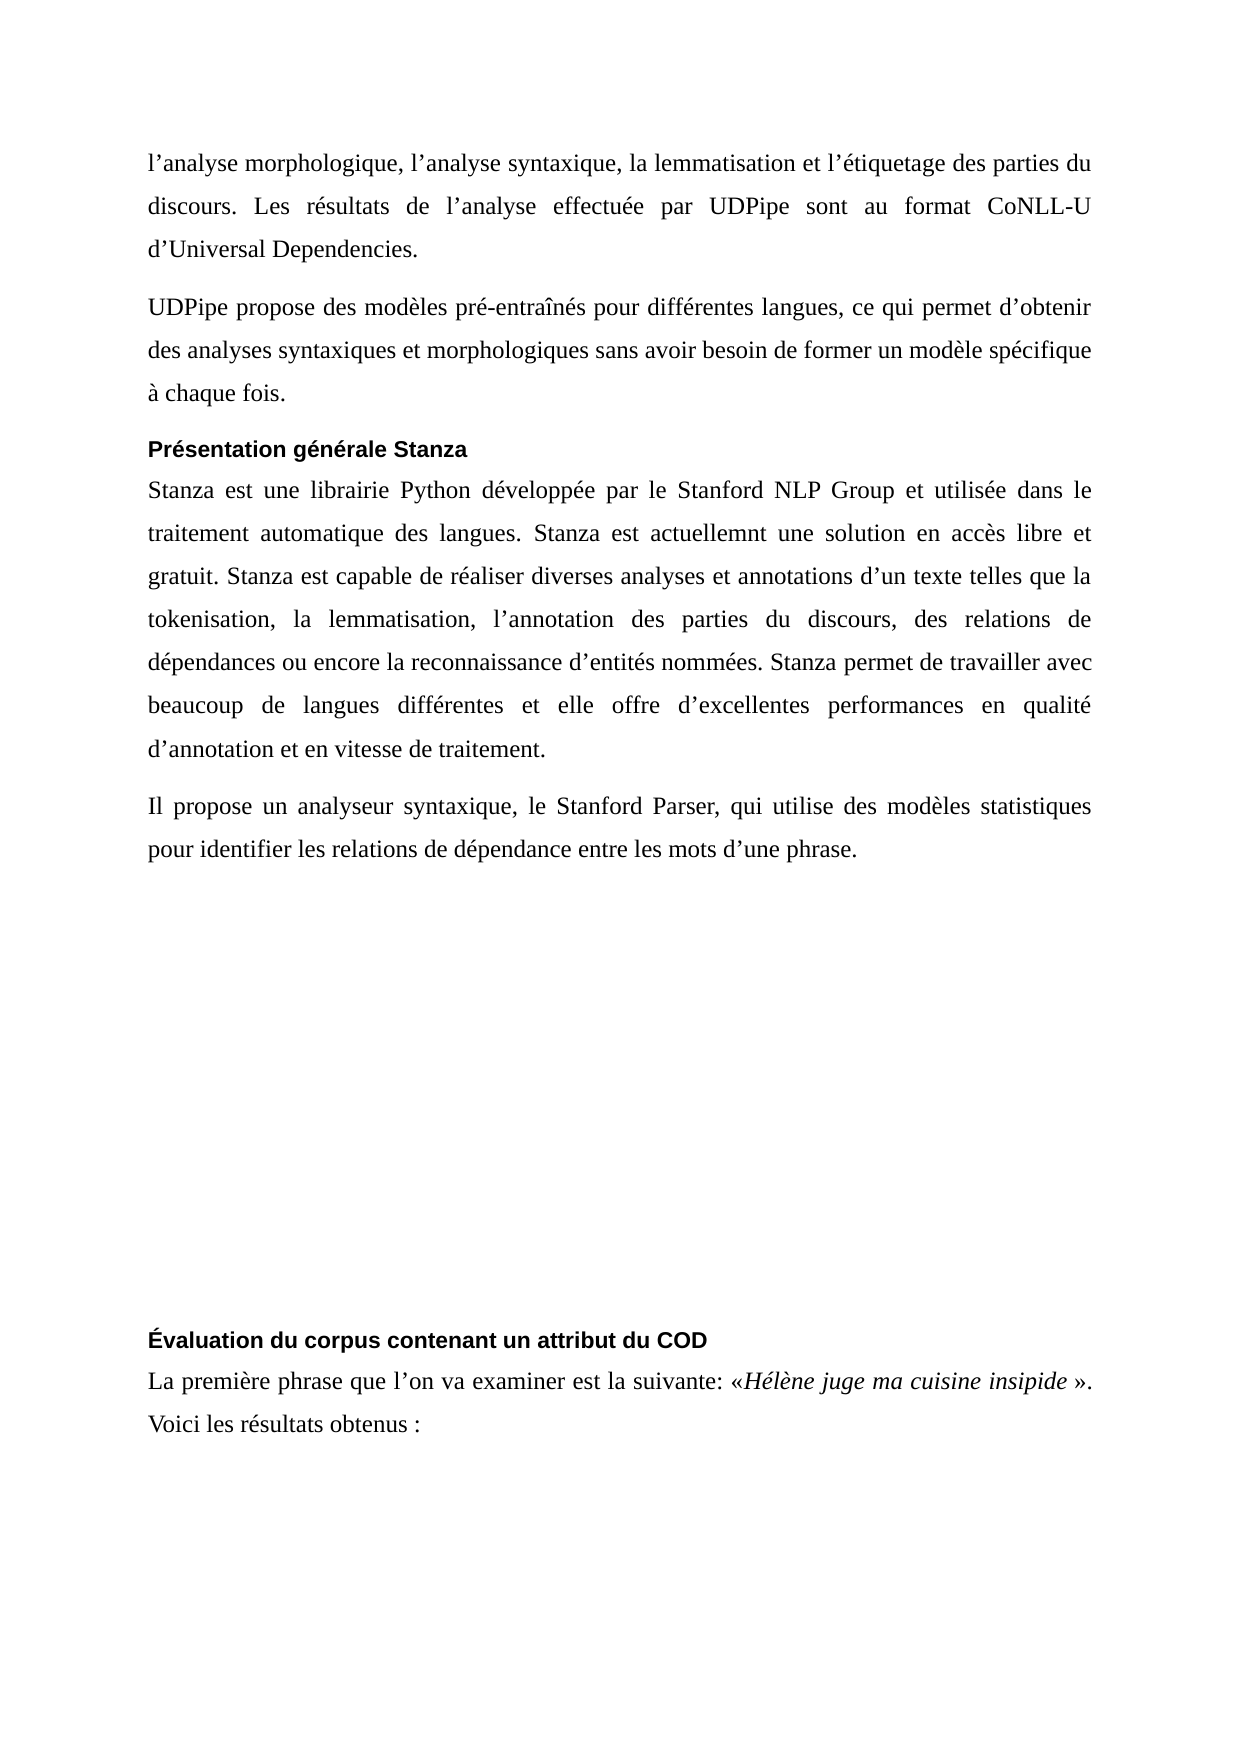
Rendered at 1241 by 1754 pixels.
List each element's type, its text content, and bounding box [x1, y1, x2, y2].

text Il propose un analyseur syntaxique, le Stanford Parser, qui utilise des modèles statistiques pour identifier les relations de dépendance entre les mots d’une phrase. [148, 791, 1092, 863]
text La première phrase que l’on va examiner est la suivante: «Hélène juge ma cuisine insipide ». Voici les résultats obtenus : [148, 1366, 1092, 1438]
text UDPipe propose des modèles pré-entraînés pour différentes langues, ce qui permet d’obtenir des analyses syntaxiques et morphologiques sans avoir besoin de former un modèle spécifique à chaque fois. [148, 292, 1092, 407]
subtitle Présentation générale Stanza [148, 436, 1092, 462]
text Évaluation du corpus contenant un attribut du COD [148, 1327, 1092, 1353]
text l’analyse morphologique, l’analyse syntaxique, la lemmatisation et l’étiquetage des parties du discours. Les résultats de l’analyse effectuée par UDPipe sont au format CoNLL-U d’Universal Dependencies. [148, 148, 1092, 263]
text Stanza est une librairie Python développée par le Stanford NLP Group et utilisée dans le traitement automatique des langues. Stanza est actuellemnt une solution en accès libre et gratuit. Stanza est capable de réaliser diverses analyses et annotations d’un texte telles que la tokenisation, la lemmatisation, l’annotation des parties du discours, des relations de dépendances ou encore la reconnaissance d’entités nommées. Stanza permet de travailler avec beaucoup de langues différentes et elle offre d’excellentes performances en qualité d’annotation et en vitesse de traitement. [148, 475, 1092, 762]
